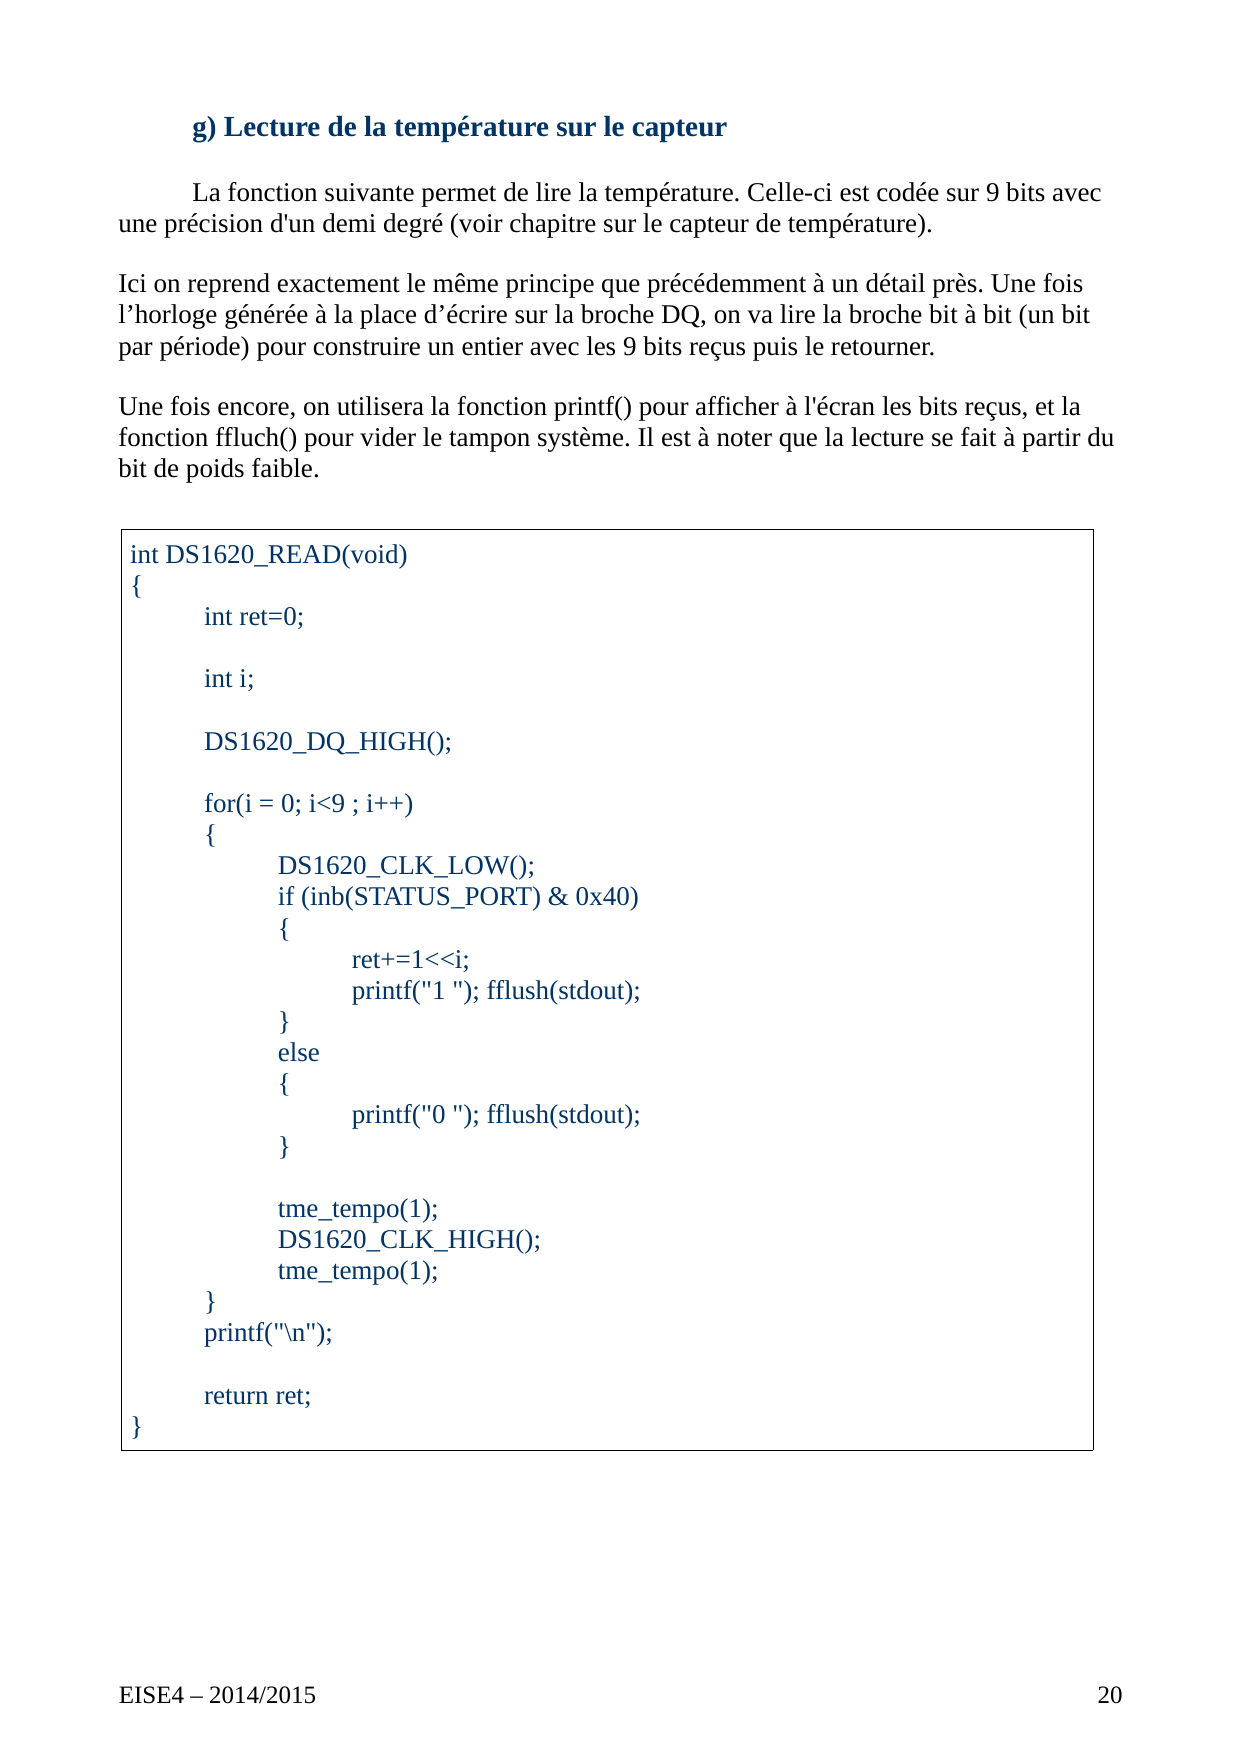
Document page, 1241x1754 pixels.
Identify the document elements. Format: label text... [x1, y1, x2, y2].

text int i; [130, 662, 1084, 694]
text { [130, 1067, 1084, 1098]
text La fonction suivante permet de lire la température. Celle-ci est codée sur 9 bits avec une précision d'un demi degré (voir chapitre sur le capteur de température). [118, 176, 1122, 239]
text DS1620_CLK_LOW(); [130, 849, 1084, 881]
text DS1620_DQ_HIGH(); [130, 725, 1084, 756]
text { [130, 569, 1084, 600]
text int DS1620_READ(void) [130, 538, 1084, 569]
text if (inb(STATUS_PORT) & 0x40) [130, 881, 1084, 912]
text } [130, 1005, 1084, 1036]
text else [130, 1036, 1084, 1067]
text printf("0 "); fflush(stdout); [130, 1098, 1084, 1130]
text int ret=0; [130, 600, 1084, 631]
text } [130, 1410, 1084, 1441]
text Une fois encore, on utilisera la fonction printf() pour afficher à l'écran les bits reçus, et la fonction ffluch() pour vider le tampon système. Il est à noter que la lecture se fait à partir du bit de poids faible. [118, 390, 1122, 483]
text printf("1 "); fflush(stdout); [130, 974, 1084, 1005]
text tme_tempo(1); [130, 1254, 1084, 1285]
text Ici on reprend exactement le même principe que précédemment à un détail près. Une fois l’horloge générée à la place d’écrire sur la broche DQ, on va lire la broche bit à bit (un bit par période) pour construire un entier avec les 9 bits reçus puis le retourner. [118, 267, 1122, 361]
text return ret; [130, 1379, 1084, 1410]
text ret+=1<<i; [130, 943, 1084, 974]
text { [130, 818, 1084, 849]
text g) Lecture de la température sur le capteur [118, 109, 1122, 143]
text printf("\n"); [130, 1317, 1084, 1348]
text } [130, 1130, 1084, 1161]
text for(i = 0; i<9 ; i++) [130, 787, 1084, 818]
text { [130, 912, 1084, 943]
text DS1620_CLK_HIGH(); [130, 1223, 1084, 1254]
text } [130, 1285, 1084, 1317]
text tme_tempo(1); [130, 1192, 1084, 1223]
